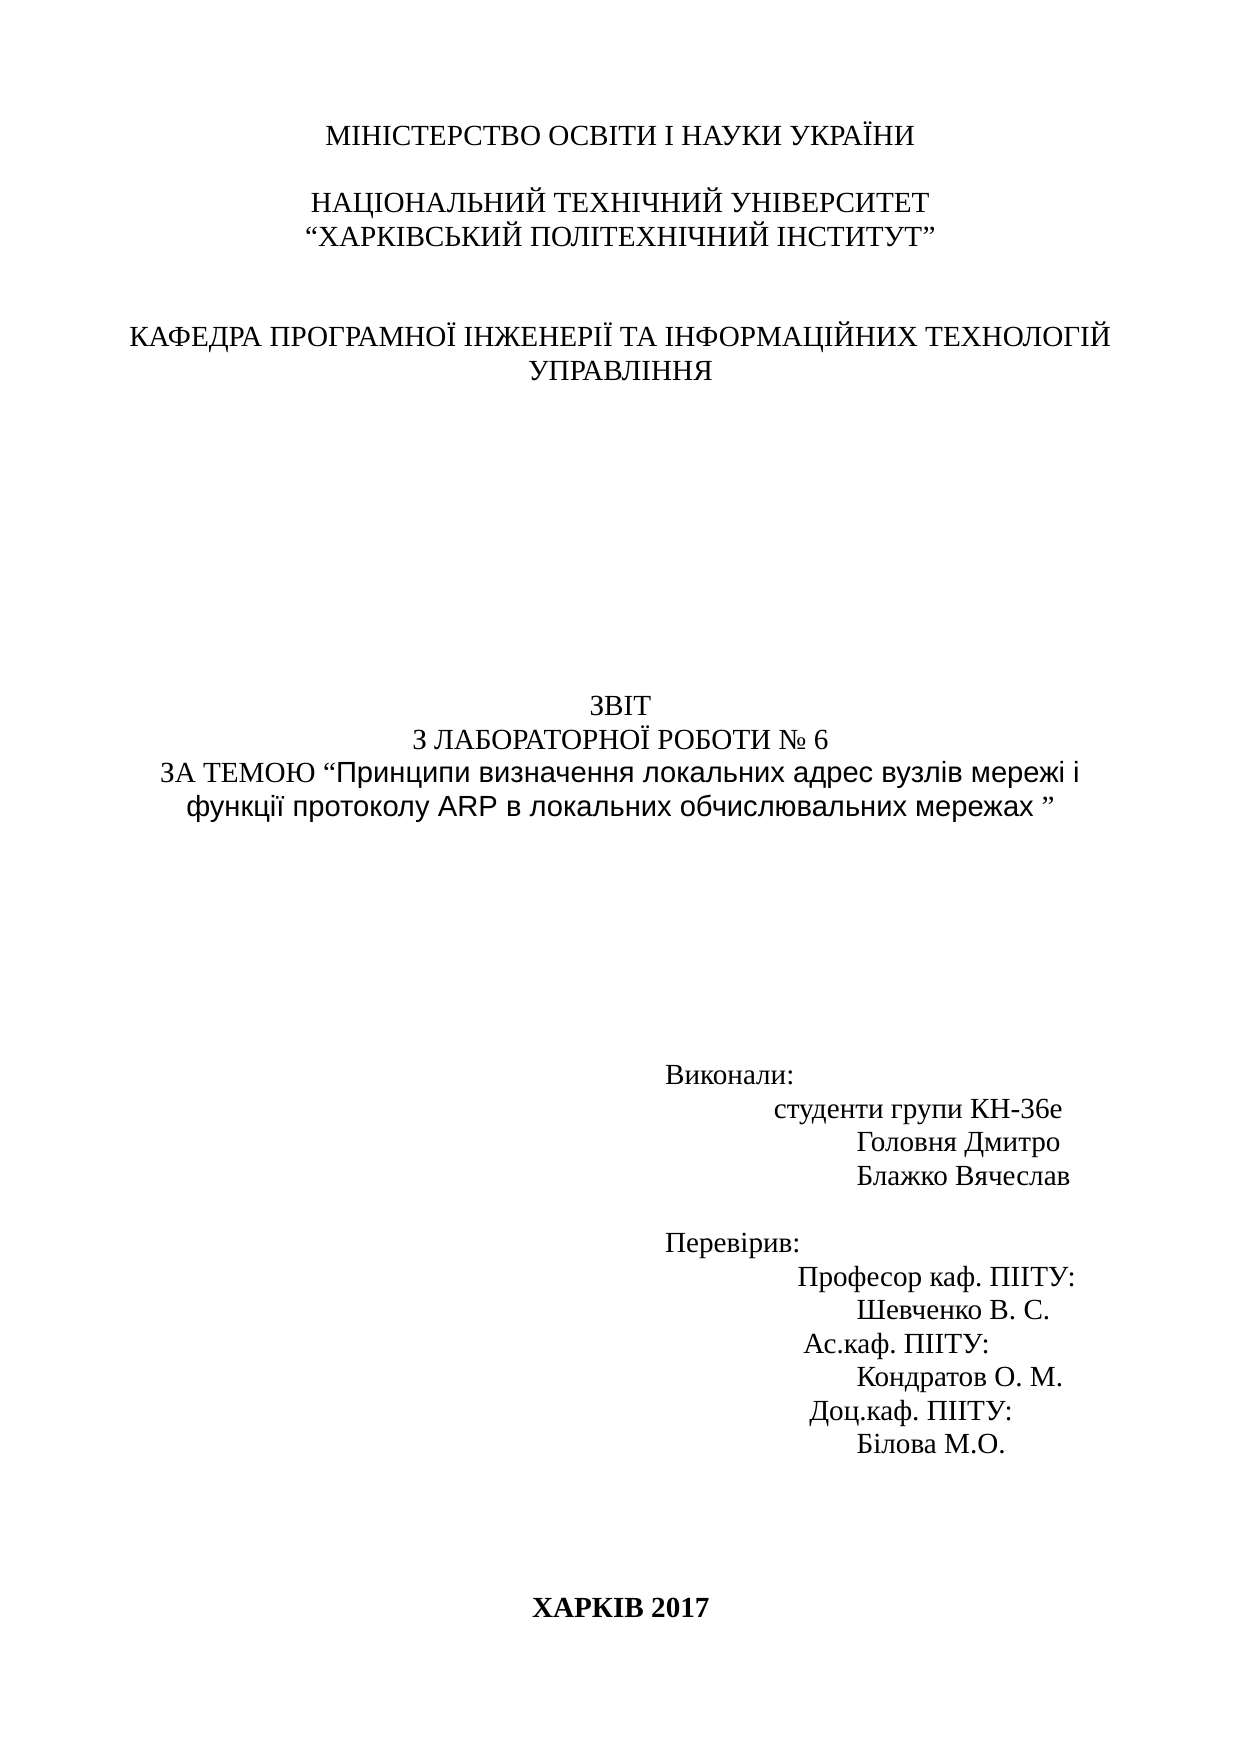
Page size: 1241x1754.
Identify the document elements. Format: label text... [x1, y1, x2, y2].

text МІНІСТЕРСТВО ОСВІТИ І НАУКИ УКРАЇНИ [118, 118, 1122, 152]
text Ас.каф. ПІІТУ: [803, 1326, 1122, 1359]
text Кондратов О. М. [856, 1359, 1122, 1393]
text “ХАРКІВСЬКИЙ ПОЛІТЕХНІЧНИЙ ІНСТИТУТ” [118, 219, 1122, 252]
text ЗА ТЕМОЮ “Принципи визначення локальних адрес вузлів мережі і функції протоколу ARP в локальних обчислювальних мережах ” [118, 755, 1122, 823]
text Перевірив: [118, 1225, 1122, 1259]
text Блажко Вячеслав [856, 1158, 1122, 1192]
text Професор каф. ПІІТУ: [797, 1259, 1122, 1292]
text Білова М.О. [856, 1426, 1122, 1460]
text Головня Дмитро [856, 1124, 1122, 1158]
text студенти групи КН-36е [774, 1091, 1122, 1124]
text Шевченко В. С. [856, 1292, 1122, 1326]
text НАЦІОНАЛЬНИЙ ТЕХНІЧНИЙ УНІВЕРСИТЕТ [118, 185, 1122, 219]
text КАФЕДРА ПРОГРАМНОЇ ІНЖЕНЕРІЇ ТА ІНФОРМАЦІЙНИХ ТЕХНОЛОГІЙ УПРАВЛІННЯ [118, 319, 1122, 386]
text Доц.каф. ПІІТУ: [809, 1393, 1122, 1426]
text Виконали: [118, 1057, 1122, 1091]
text ХАРКІВ 2017 [119, 1584, 1122, 1626]
text З ЛАБОРАТОРНОЇ РОБОТИ № 6 [118, 722, 1122, 755]
text ЗВІТ [118, 688, 1122, 722]
